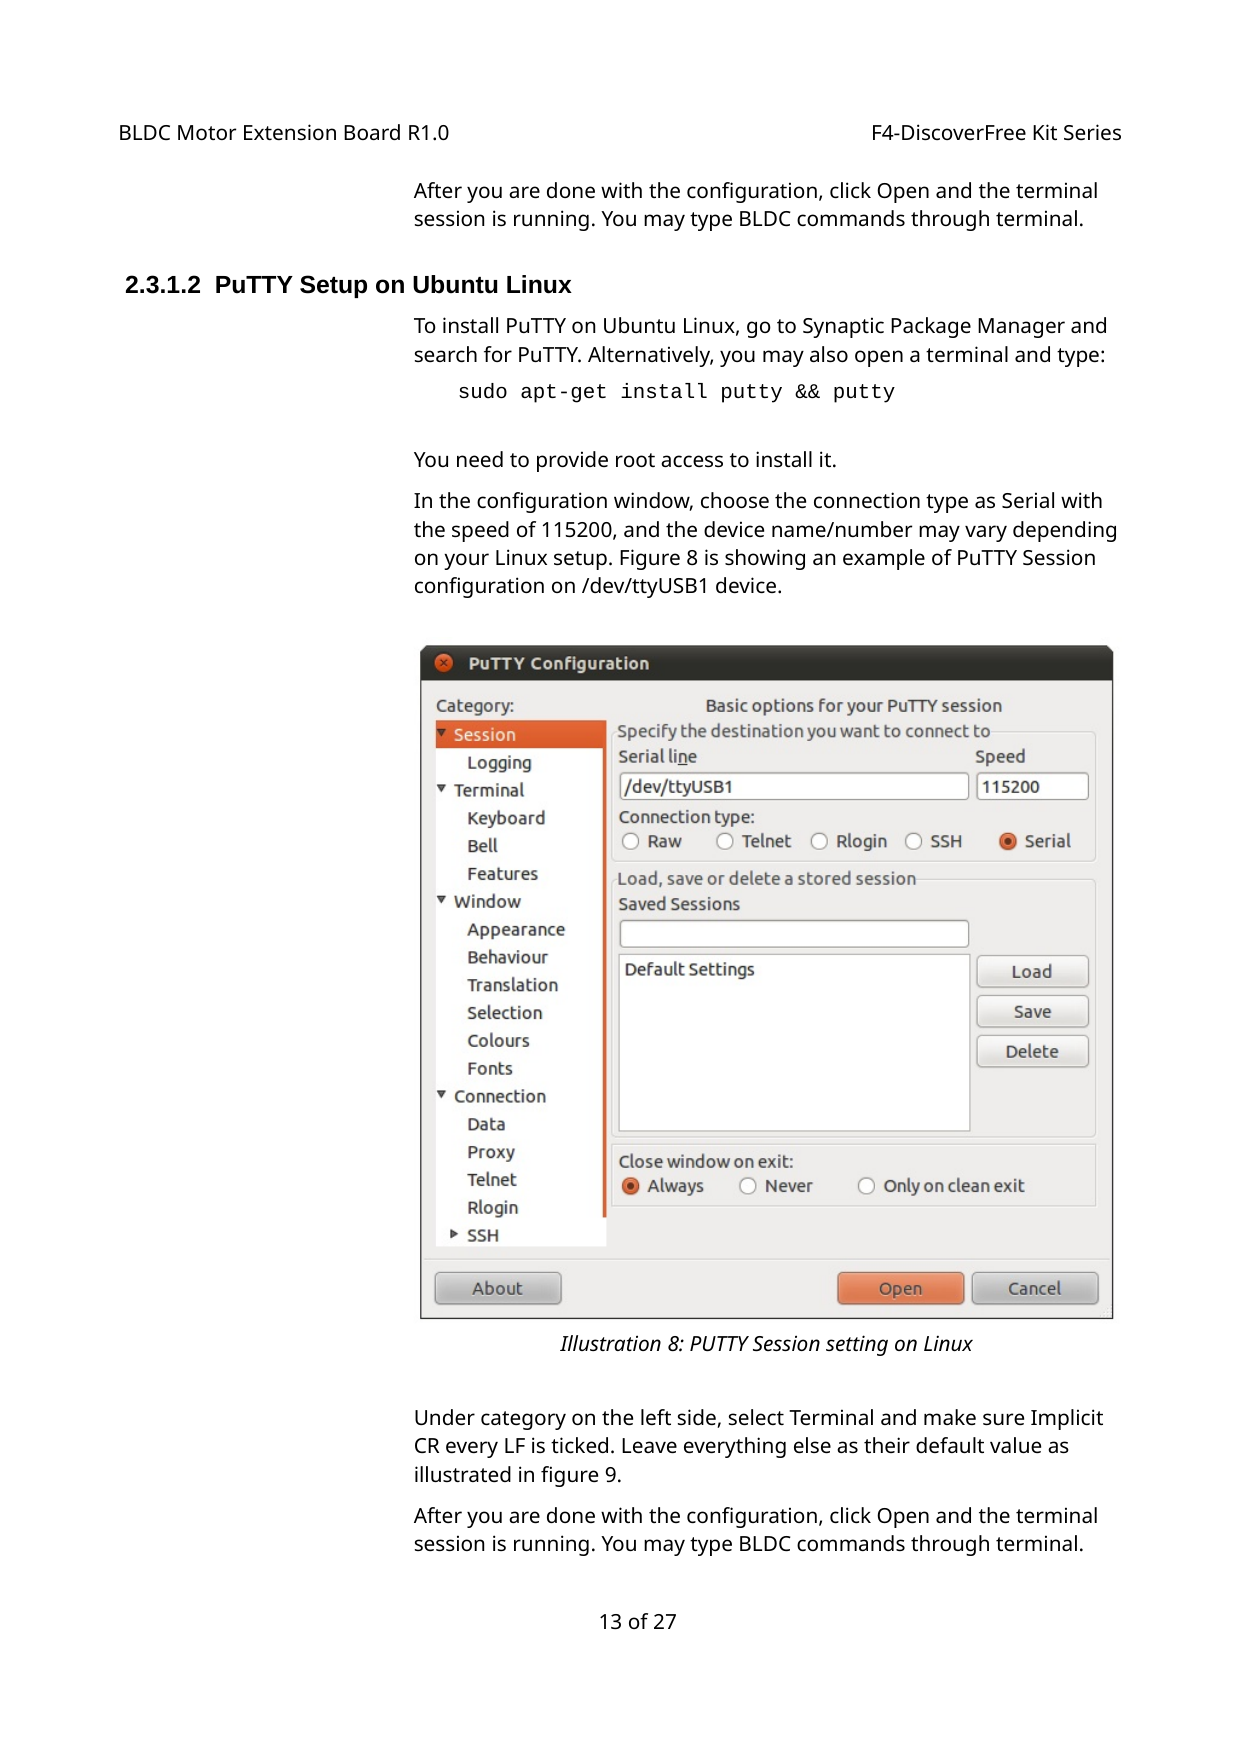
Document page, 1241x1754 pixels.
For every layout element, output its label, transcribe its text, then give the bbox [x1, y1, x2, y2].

subtitle PuTTY Setup on Ubuntu Linux [118, 270, 1122, 299]
text After you are done with the configuration, click Open and the terminal session is running. You may type BLDC commands through terminal. [413, 1501, 1122, 1558]
text After you are done with the configuration, click Open and the terminal session is running. You may type BLDC commands through terminal. [413, 176, 1122, 233]
text sudo apt-get install putty && putty [458, 381, 1078, 404]
text To install PuTTY on Ubuntu Linux, go to Synaptic Package Manager and search for PuTTY. Alternatively, you may also open a terminal and type: [413, 311, 1122, 368]
picture [413, 637, 1123, 1330]
text You need to provide root access to install it. [413, 445, 1122, 474]
text Under category on the left side, select Terminal and make sure Implicit CR every LF is ticked. Leave everything else as their default value as illustrated in figure 9. [413, 1403, 1122, 1488]
text In the configuration window, choose the connection type as Serial with the speed of 115200, and the device name/number may vary depending on your Linux setup. Figure 8 is showing an example of PuTTY Session configuration on /dev/ttyUSB1 device. [413, 486, 1122, 600]
text Illustration 8: PUTTY Session setting on Linux [413, 1330, 1122, 1358]
